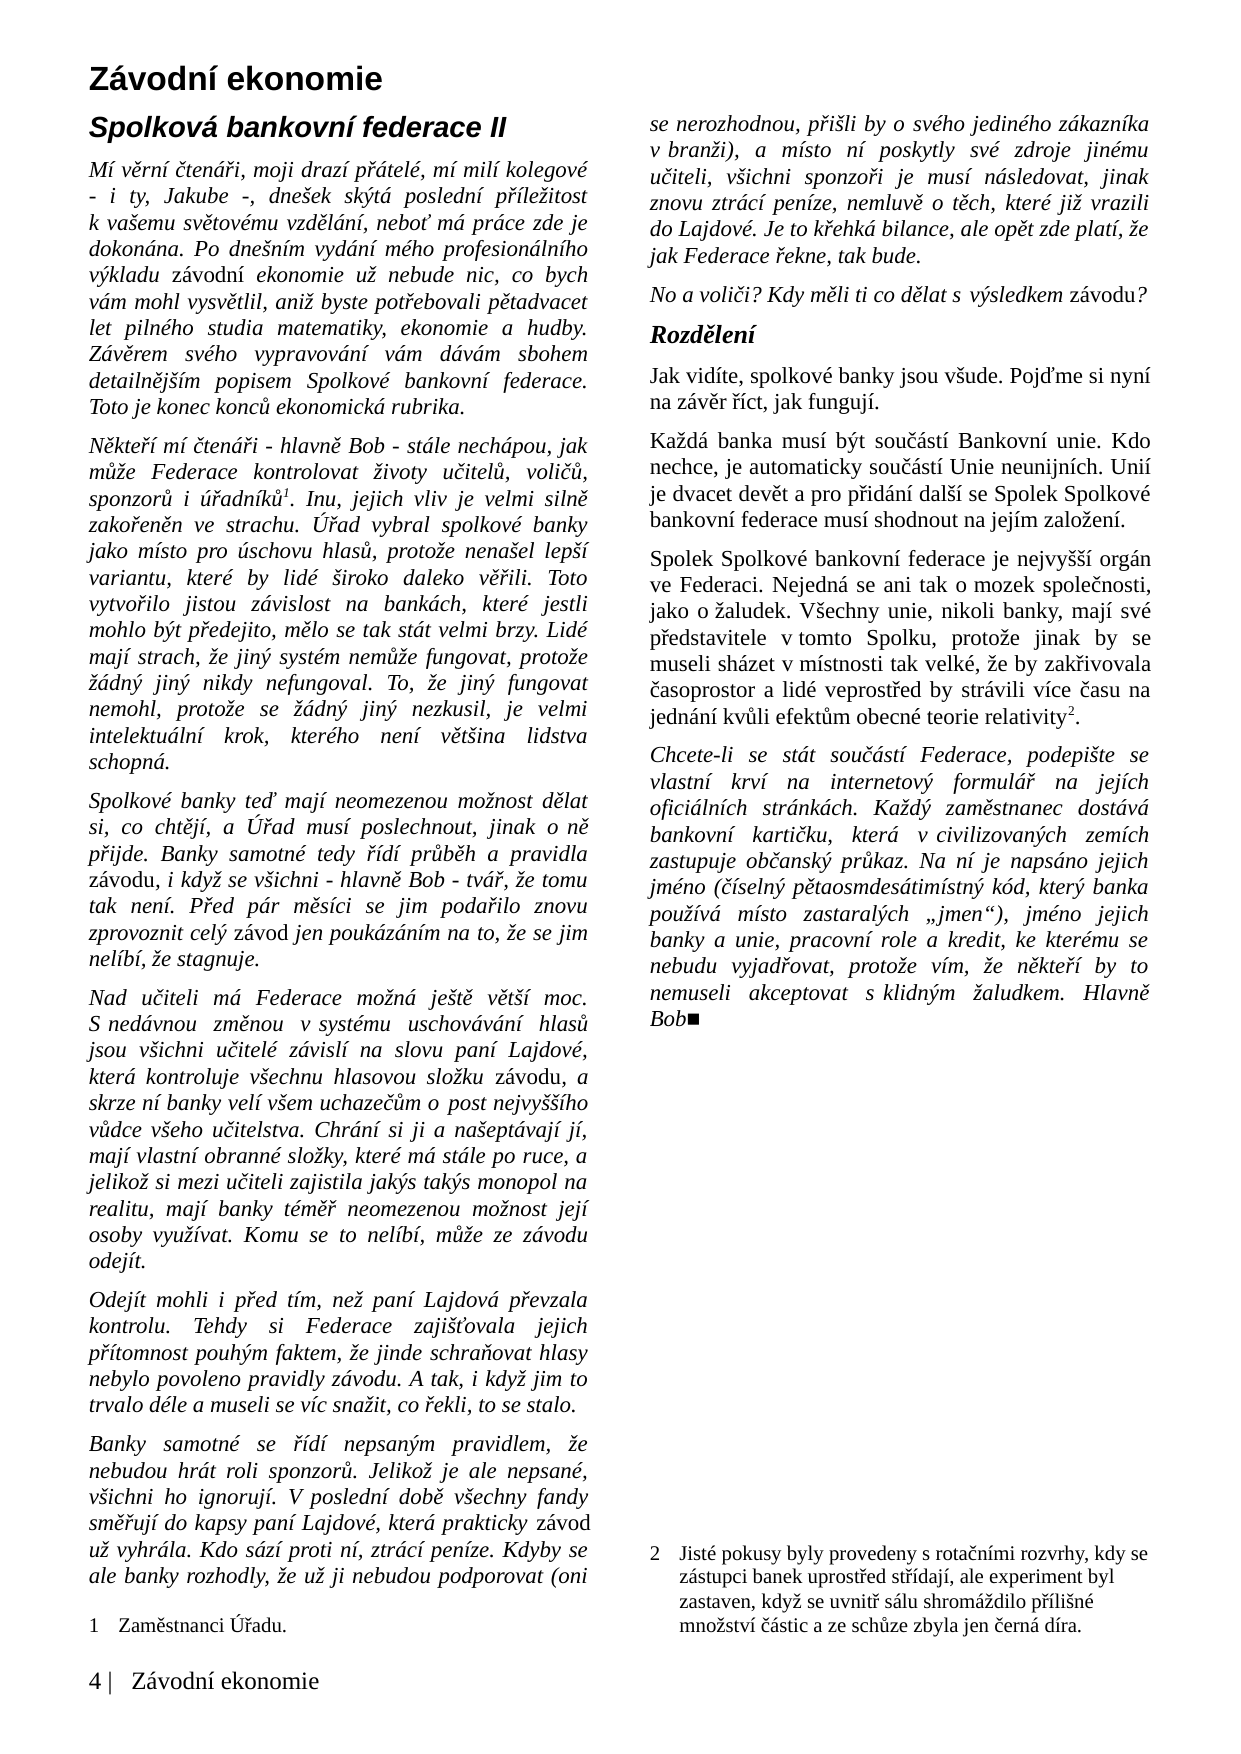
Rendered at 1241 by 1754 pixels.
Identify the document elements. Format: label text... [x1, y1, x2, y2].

text Banky samotné se řídí nepsaným pravidlem, že nebudou hrát roli sponzorů. Jelikož je ale nepsané, všichni ho ignorují. V poslední době všechny fandy směřují do kapsy paní Lajdové, která prakticky závod už vyhrála. Kdo sází proti ní, ztrácí peníze. Kdyby se ale banky rozhodly, že už ji nebudou podporovat (oni [88, 1430, 591, 1588]
text Někteří mí čtenáři - hlavně Bob - stále nechápou, jak může Federace kontrolovat životy učitelů, voličů, sponzorů i úřadníků. Inu, jejich vliv je velmi silně zakořeněn ve strachu. Úřad vybral spolkové banky jako místo pro úschovu hlasů, protože nenašel lepší variantu, které by lidé široko daleko věřili. Toto vytvořilo jistou závislost na bankách, které jestli mohlo být předejito, mělo se tak stát velmi brzy. Lidé mají strach, že jiný systém nemůže fungovat, protože žádný jiný nikdy nefungoval. To, že jiný fungovat nemohl, protože se žádný jiný nezkusil, je velmi intelektuální krok, kterého není většina lidstva schopná. [88, 432, 591, 774]
text Nad učiteli má Federace možná ještě větší moc. S nedávnou změnou v systému uschovávání hlasů jsou všichni učitelé závislí na slovu paní Lajdové, která kontroluje všechnu hlasovou složku závodu, a skrze ní banky velí všem uchazečům o post nejvyššího vůdce všeho učitelstva. Chrání si ji a našeptávají jí, mají vlastní obranné složky, které má stále po ruce, a jelikož si mezi učiteli zajistila jakýs takýs monopol na realitu, mají banky téměř neomezenou možnost její osoby využívat. Komu se to nelíbí, může ze závodu odejít. [88, 984, 591, 1274]
text Jak vidíte, spolkové banky jsou všude. Pojďme si nyní na závěr říct, jak fungují. [649, 362, 1152, 414]
text Chcete-li se stát součástí Federace, podepište se vlastní krví na internetový formulář na jejích oficiálních stránkách. Každý zaměstnanec dostává bankovní kartičku, která v civilizovaných zemích zastupuje občanský průkaz. Na ní je napsáno jejich jméno (číselný pětaosmdesátimístný kód, který banka používá místo zastaralých „jmen“), jméno jejich banky a unie, pracovní role a kredit, ke kterému se nebudu vyjadřovat, protože vím, že někteří by to nemuseli akceptovat s klidným žaludkem. Hlavně Bob■ [649, 742, 1152, 1031]
text Jisté pokusy byly provedeny s rotačními rozvrhy, kdy se zástupci banek uprostřed střídají, ale experiment byl zastaven, když se uvnitř sálu shromáždilo přílišné množství částic a ze schůze zbyla jen černá díra. [649, 1540, 1152, 1637]
text Každá banka musí být součástí Bankovní unie. Kdo nechce, je automaticky součástí Unie neunijních. Unií je dvacet devět a pro přidání další se Spolek Spolkové bankovní federace musí shodnout na jejím založení. [649, 427, 1152, 532]
text se nerozhodnou, přišli by o svého jediného zákazníka v branži), a místo ní poskytly své zdroje jinému učiteli, všichni sponzoři je musí následovat, jinak znovu ztrácí peníze, nemluvě o těch, které již vrazili do Lajdové. Je to křehká bilance, ale opět zde platí, že jak Federace řekne, tak bude. [649, 110, 1152, 268]
text Mí věrní čtenáři, moji drazí přátelé, mí milí kolegové - i ty, Jakube -, dnešek skýtá poslední příležitost k vašemu světovému vzdělání, neboť má práce zde je dokonána. Po dnešním vydání mého profesionálního výkladu závodní ekonomie už nebude nic, co bych vám mohl vysvětlil, aniž byste potřebovali pětadvacet let pilného studia matematiky, ekonomie a hudby. Závěrem svého vypravování vám dávám sbohem detailnějším popisem Spolkové bankovní federace. Toto je konec konců ekonomická rubrika. [88, 156, 591, 419]
subtitle Spolková bankovní federace II [88, 110, 591, 144]
text No a voliči? Kdy měli ti co dělat s výsledkem závodu? [649, 281, 1152, 307]
text Spolek Spolkové bankovní federace je nejvyšší orgán ve Federaci. Nejedná se ani tak o mozek společnosti, jako o žaludek. Všechny unie, nikoli banky, mají své představitele v tomto Spolku, protože jinak by se museli sházet v místnosti tak velké, že by zakřivovala časoprostor a lidé veprostřed by strávili více času na jednání kvůli efektům obecné teorie relativity. [649, 545, 1152, 729]
text Zaměstnanci Úřadu. [88, 1613, 591, 1637]
text Rozdělení [649, 319, 1152, 349]
text Spolkové banky teď mají neomezenou možnost dělat si, co chtějí, a Úřad musí poslechnout, jinak o ně přijde. Banky samotné tedy řídí průběh a pravidla závodu, i když se všichni - hlavně Bob - tvář, že tomu tak není. Před pár měsíci se jim podařilo znovu zprovoznit celý závod jen poukázáním na to, že se jim nelíbí, že stagnuje. [88, 787, 591, 971]
text Odejít mohli i před tím, než paní Lajdová převzala kontrolu. Tehdy si Federace zajišťovala jejich přítomnost pouhým faktem, že jinde schraňovat hlasy nebylo povoleno pravidly závodu. A tak, i když jim to trvalo déle a museli se víc snažit, co řekli, to se stalo. [88, 1286, 591, 1418]
subtitle Závodní ekonomie [88, 59, 1152, 98]
